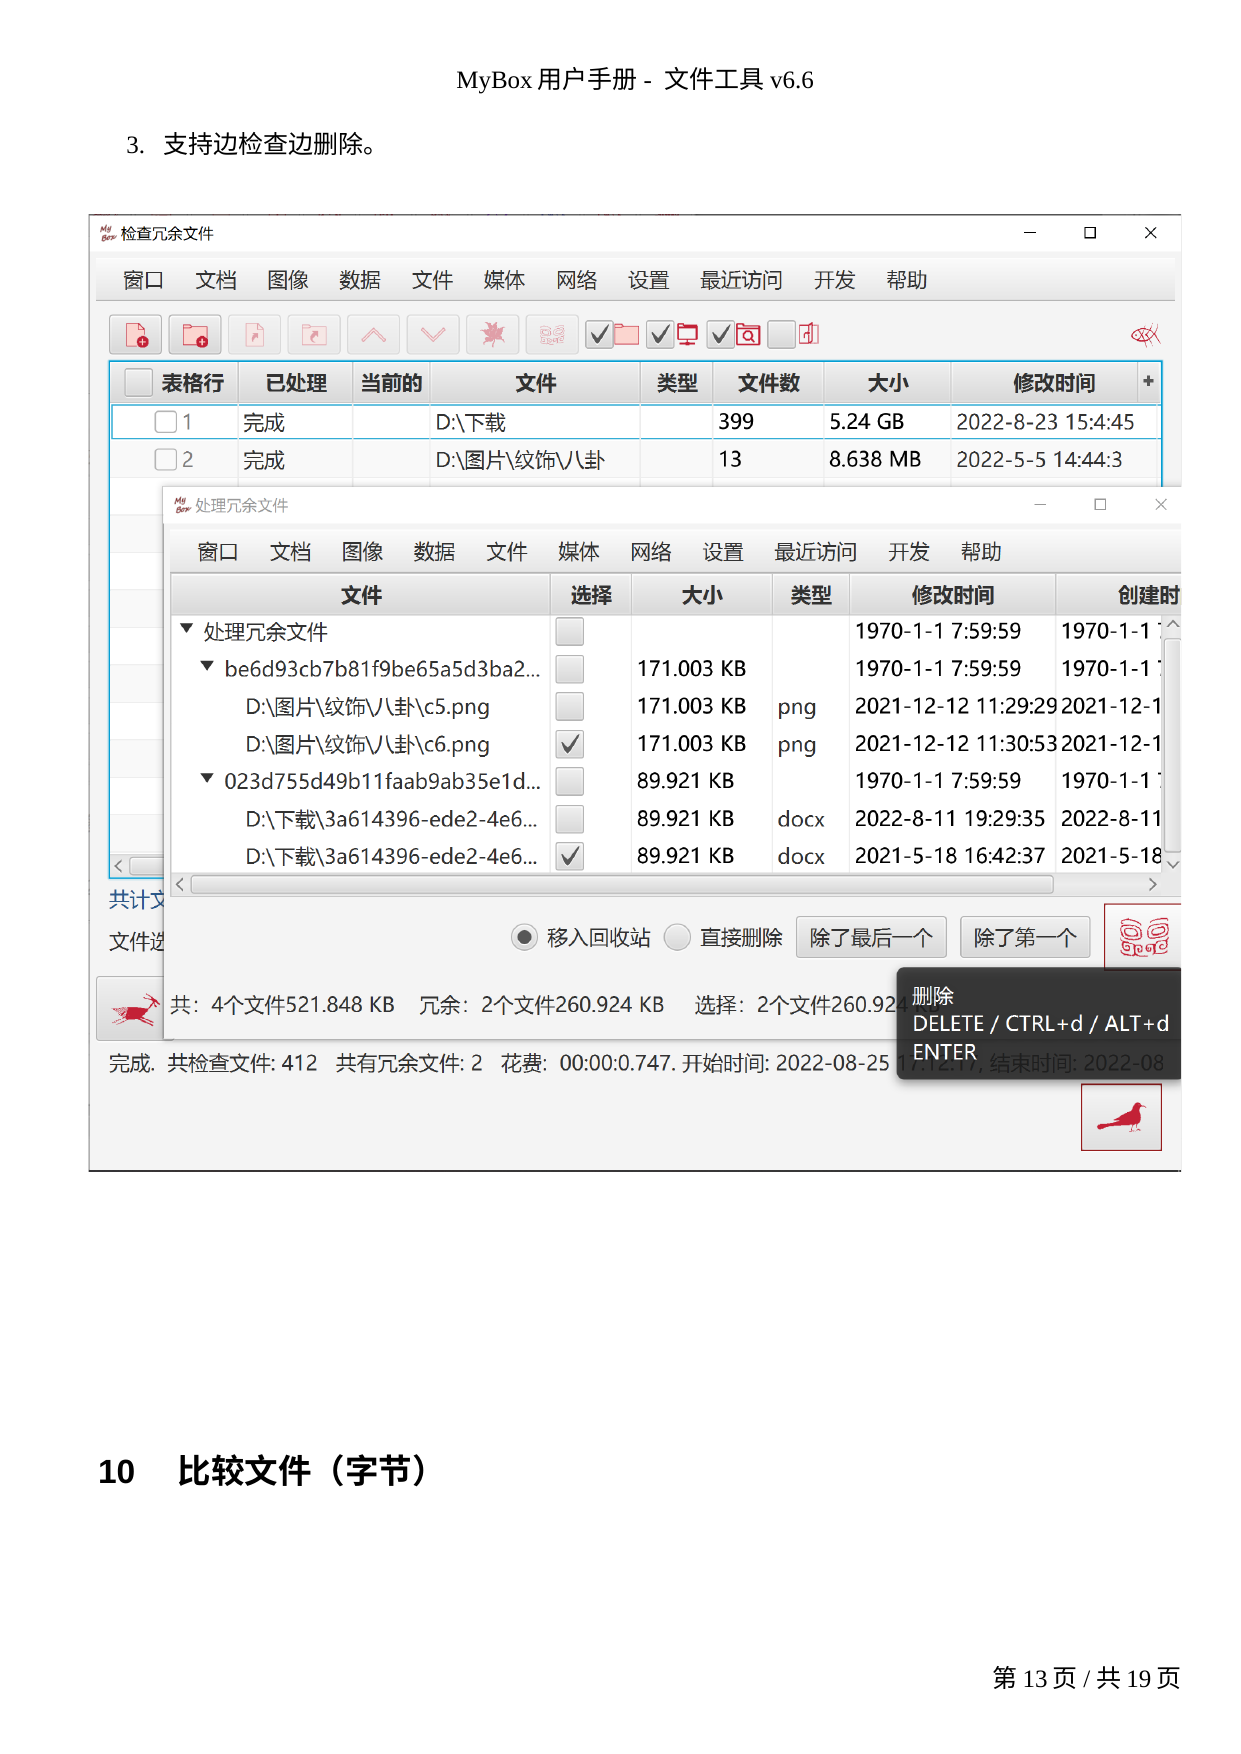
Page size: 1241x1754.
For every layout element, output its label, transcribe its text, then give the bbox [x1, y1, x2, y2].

list 支持边检查边删除。 [126, 125, 1181, 161]
subtitle 比较文件（字节） [88, 1444, 1181, 1493]
picture [88, 214, 1182, 1172]
